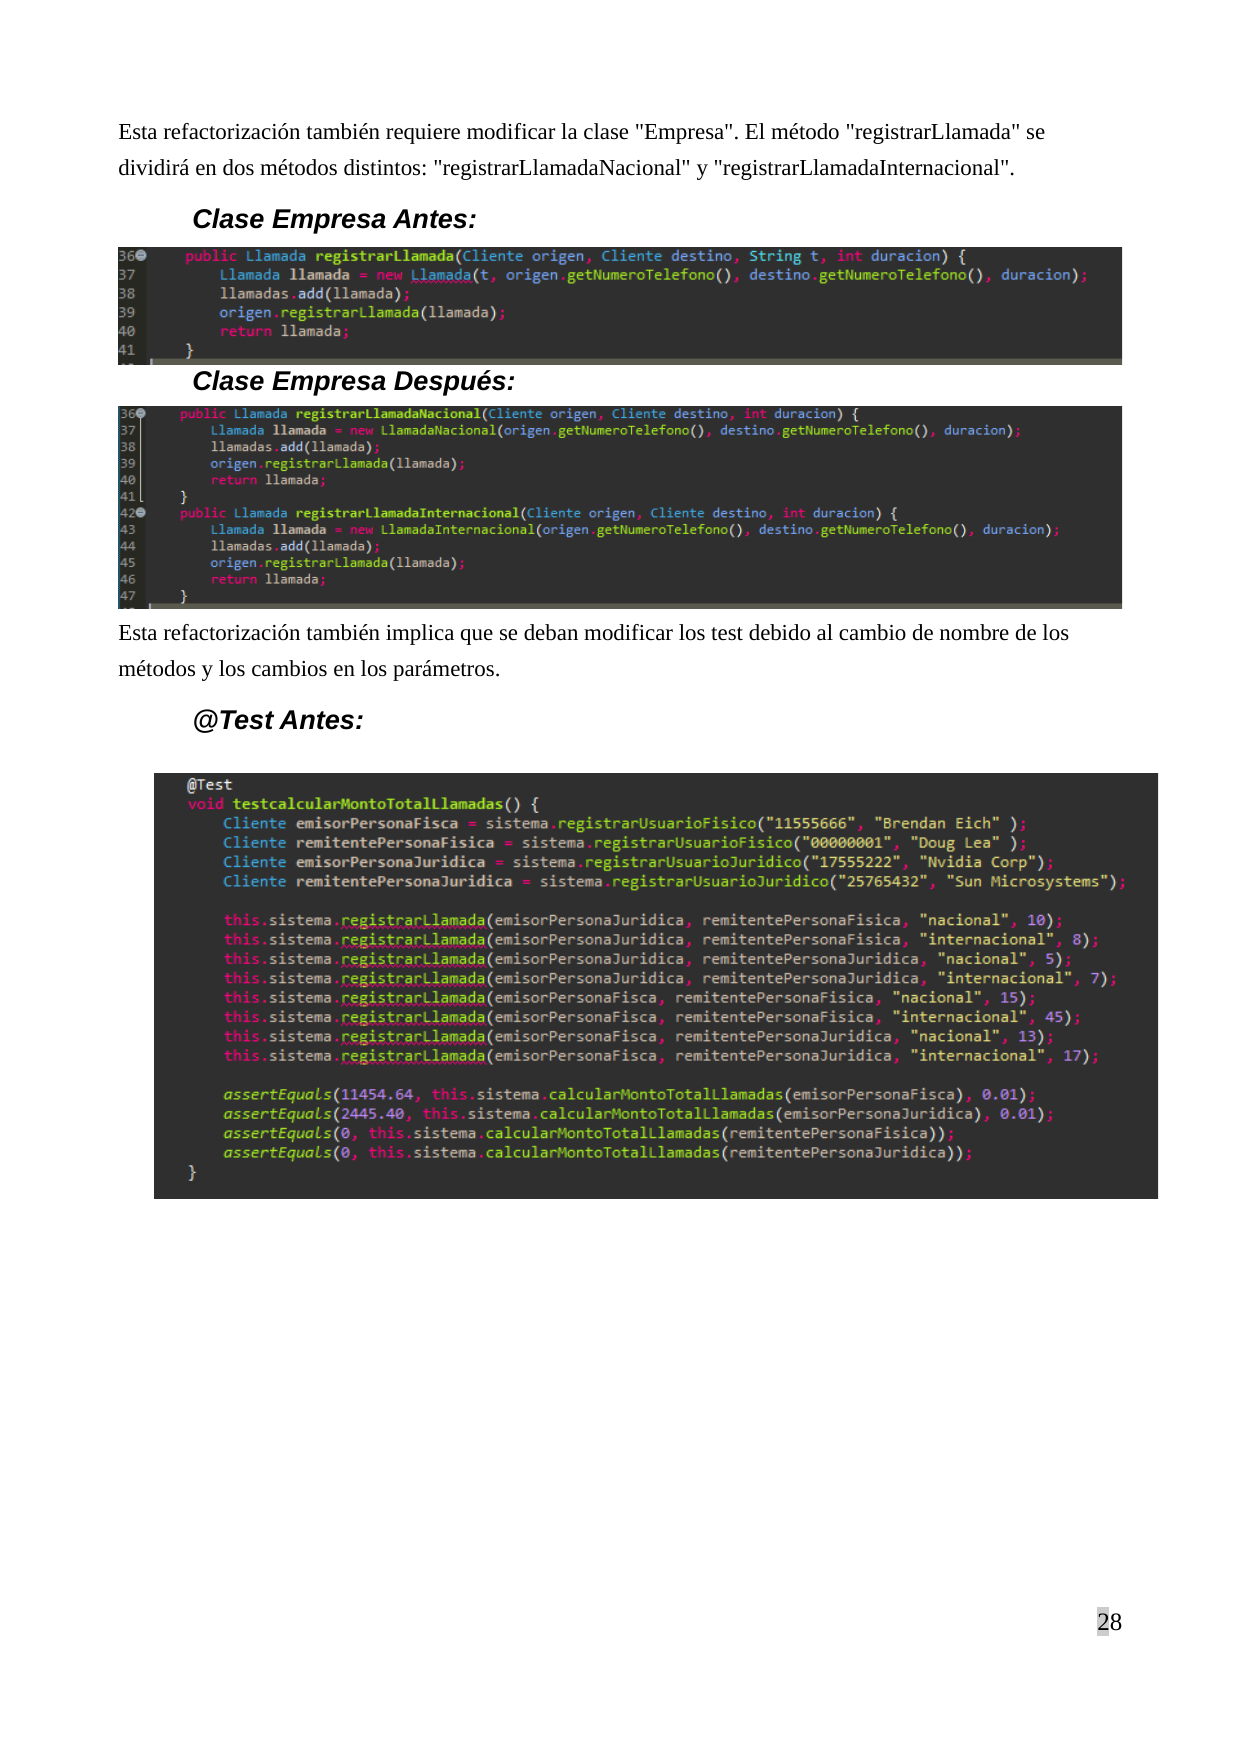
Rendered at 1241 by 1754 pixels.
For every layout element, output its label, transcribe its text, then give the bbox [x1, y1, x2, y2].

picture [154, 773, 1159, 1199]
text Esta refactorización también implica que se deban modificar los test debido al cambio de nombre de los métodos y los cambios en los parámetros. [118, 609, 1122, 682]
subtitle Clase Empresa Después: [118, 365, 1122, 396]
text Esta refactorización también requiere modificar la clase "Empresa". El método "registrarLlamada" se dividirá en dos métodos distintos: "registrarLlamadaNacional" y "registrarLlamadaInternacional". [118, 118, 1122, 181]
picture [118, 406, 1123, 609]
picture [118, 247, 1123, 365]
subtitle Clase Empresa Antes: [118, 203, 1122, 234]
subtitle @Test Antes: [118, 704, 1122, 736]
